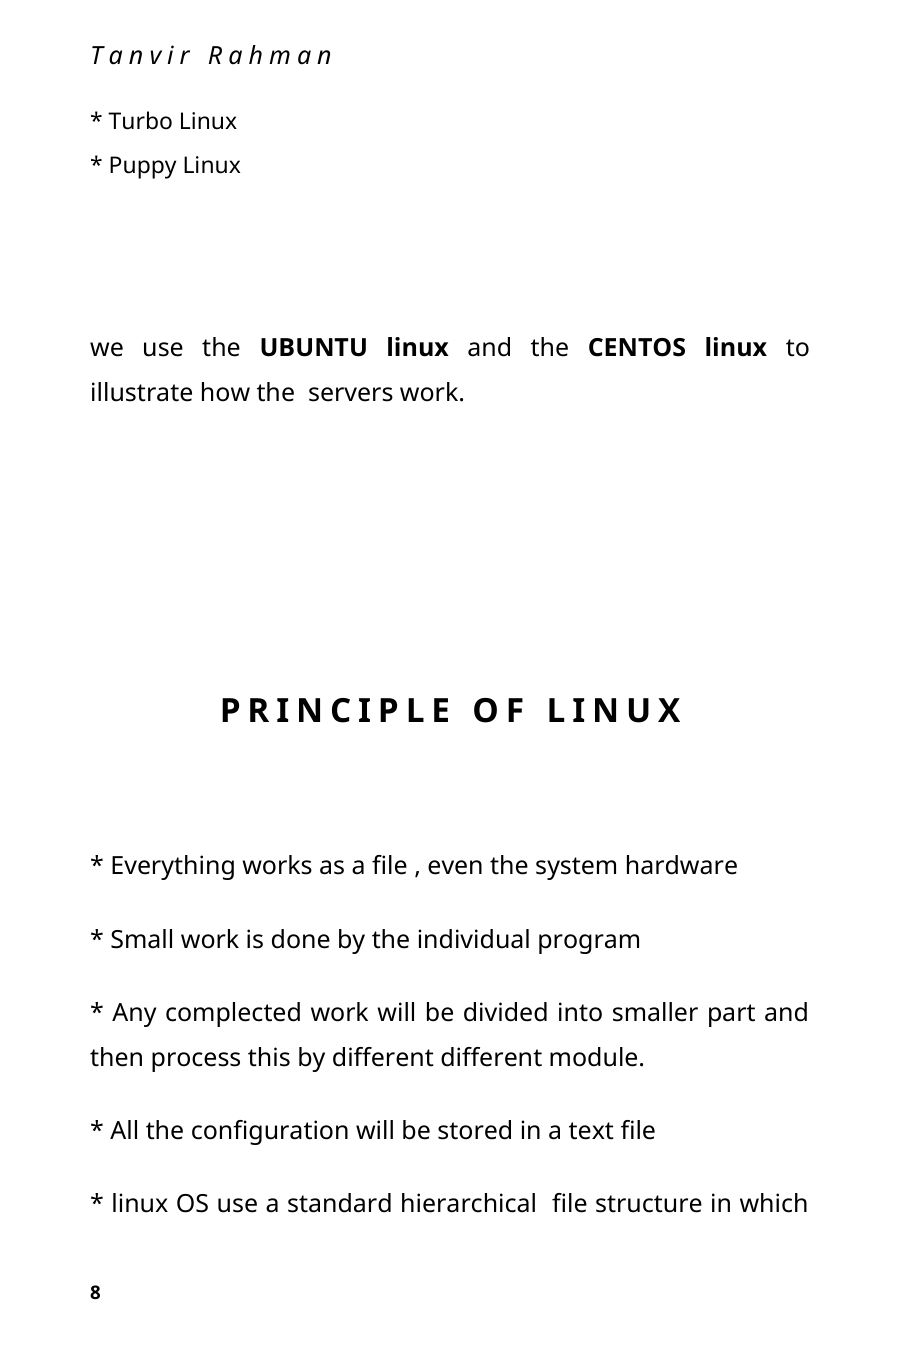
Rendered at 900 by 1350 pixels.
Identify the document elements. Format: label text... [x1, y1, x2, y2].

text we use the UBUNTU linux and the CENTOS linux to illustrate how the servers work. [90, 330, 810, 408]
text * Any complected work will be divided into smaller part and then process this by different different module. [90, 995, 810, 1073]
text * linux OS use a standard hierarchical file structure in which [90, 1186, 810, 1220]
text * Small work is done by the individual program [90, 921, 810, 956]
text * Everything works as a file , even the system hardware [90, 848, 810, 882]
text * Turbo Linux [90, 105, 810, 136]
text * All the configuration will be stored in a text file [90, 1113, 810, 1147]
text * Puppy Linux [90, 149, 810, 180]
subtitle PRINCIPLE OF LINUX [90, 686, 810, 732]
